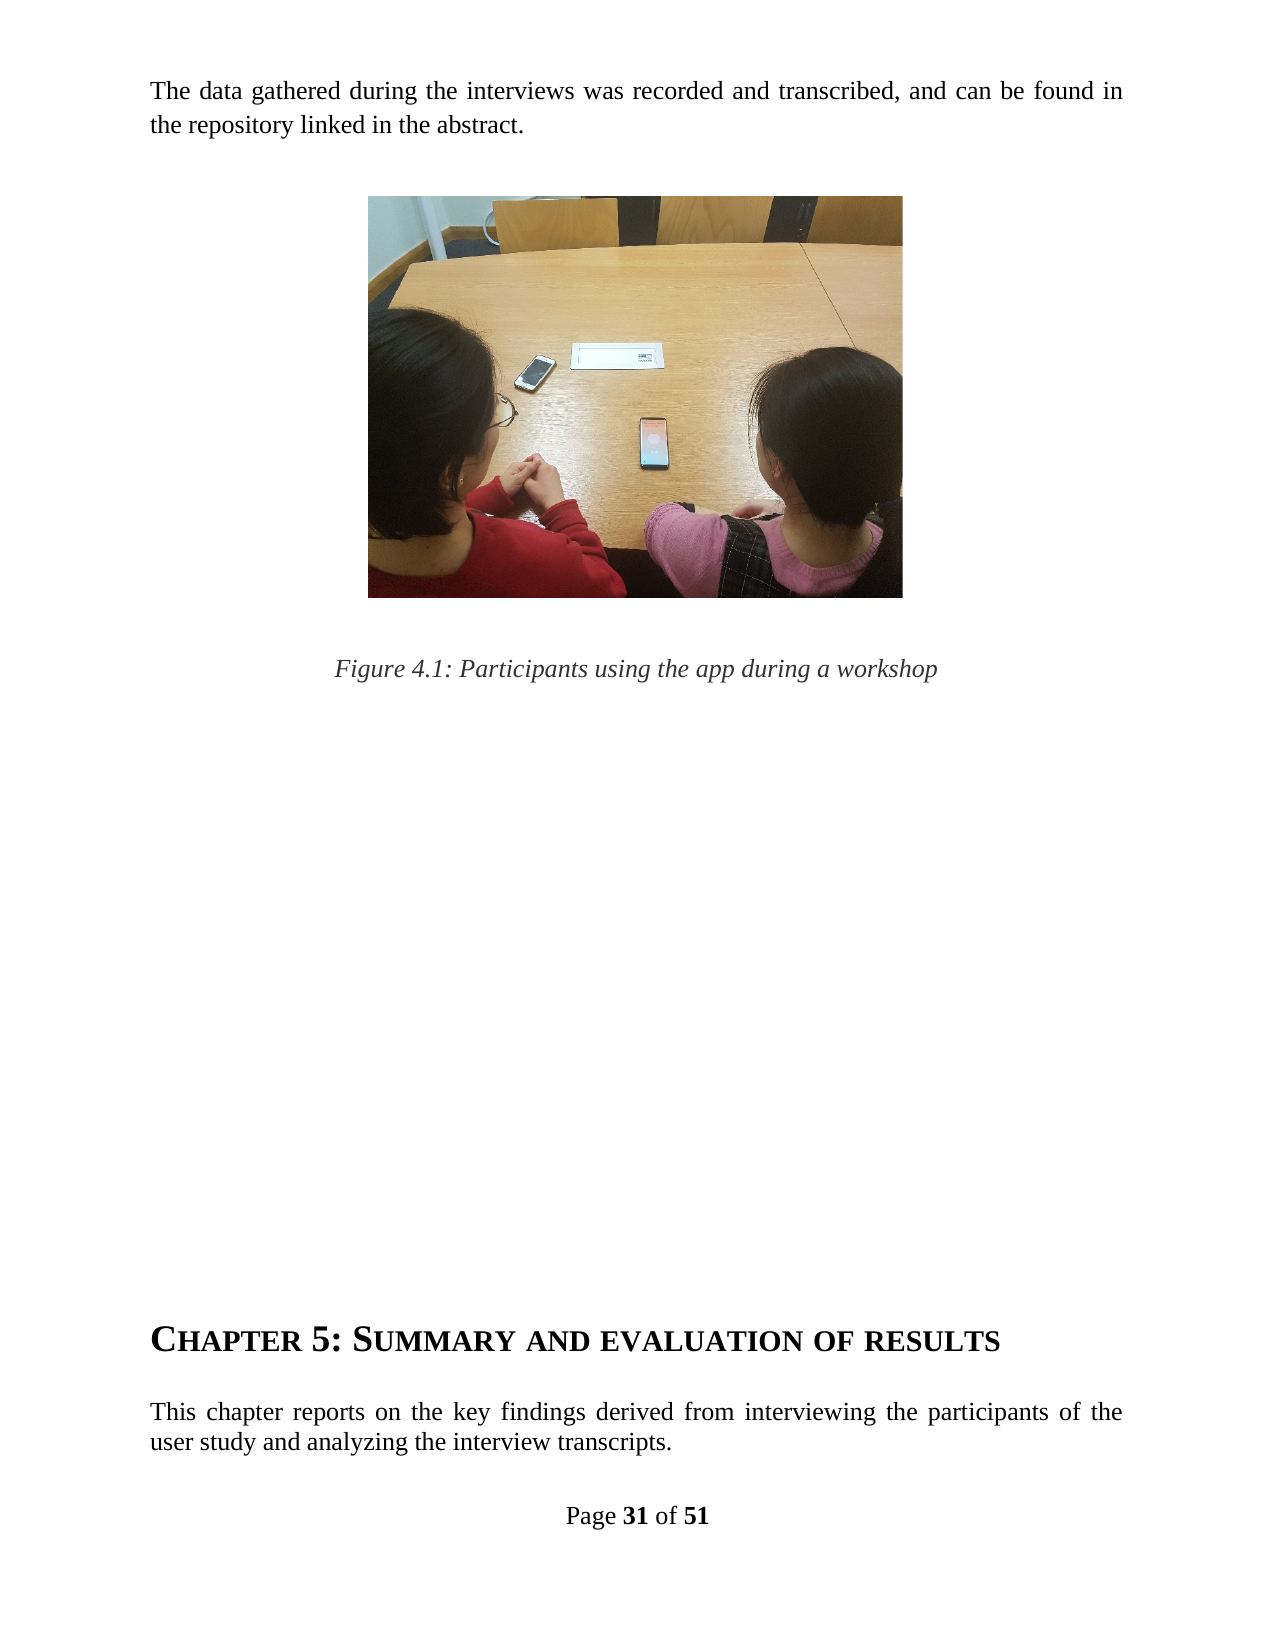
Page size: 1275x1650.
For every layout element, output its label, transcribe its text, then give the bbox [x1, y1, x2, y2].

subtitle Chapter 5: Summary and evaluation of results [150, 1317, 1125, 1360]
text This chapter reports on the key findings derived from interviewing the participants of the user study and analyzing the interview transcripts. [150, 1396, 1125, 1456]
text Figure 4.1: Participants using the app during a workshop [150, 653, 1125, 683]
text The data gathered during the interviews was recorded and transcribed, and can be found in the repository linked in the abstract. [150, 75, 1125, 139]
